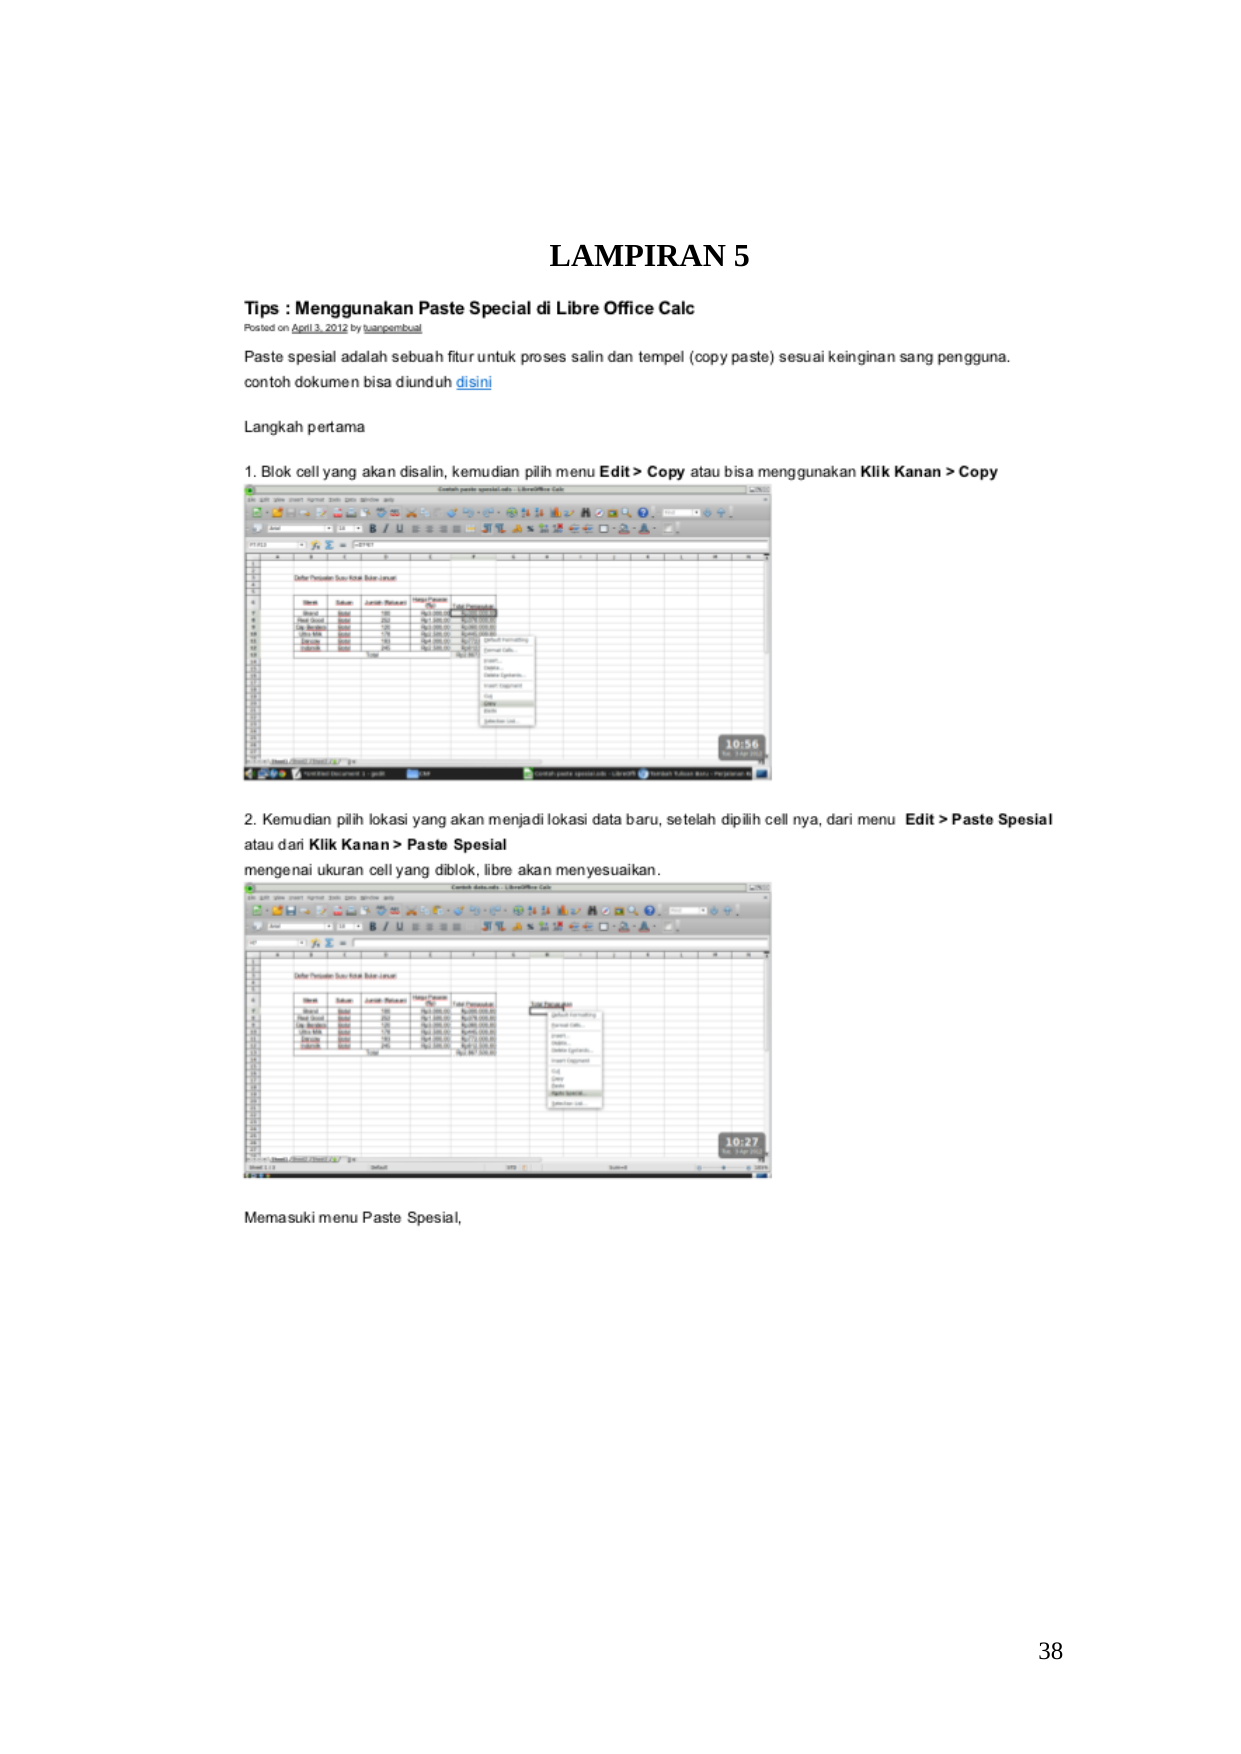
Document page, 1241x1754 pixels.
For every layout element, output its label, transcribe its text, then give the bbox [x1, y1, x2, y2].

subtitle LAMPIRAN 5 [236, 236, 1063, 273]
picture [236, 285, 1063, 1237]
